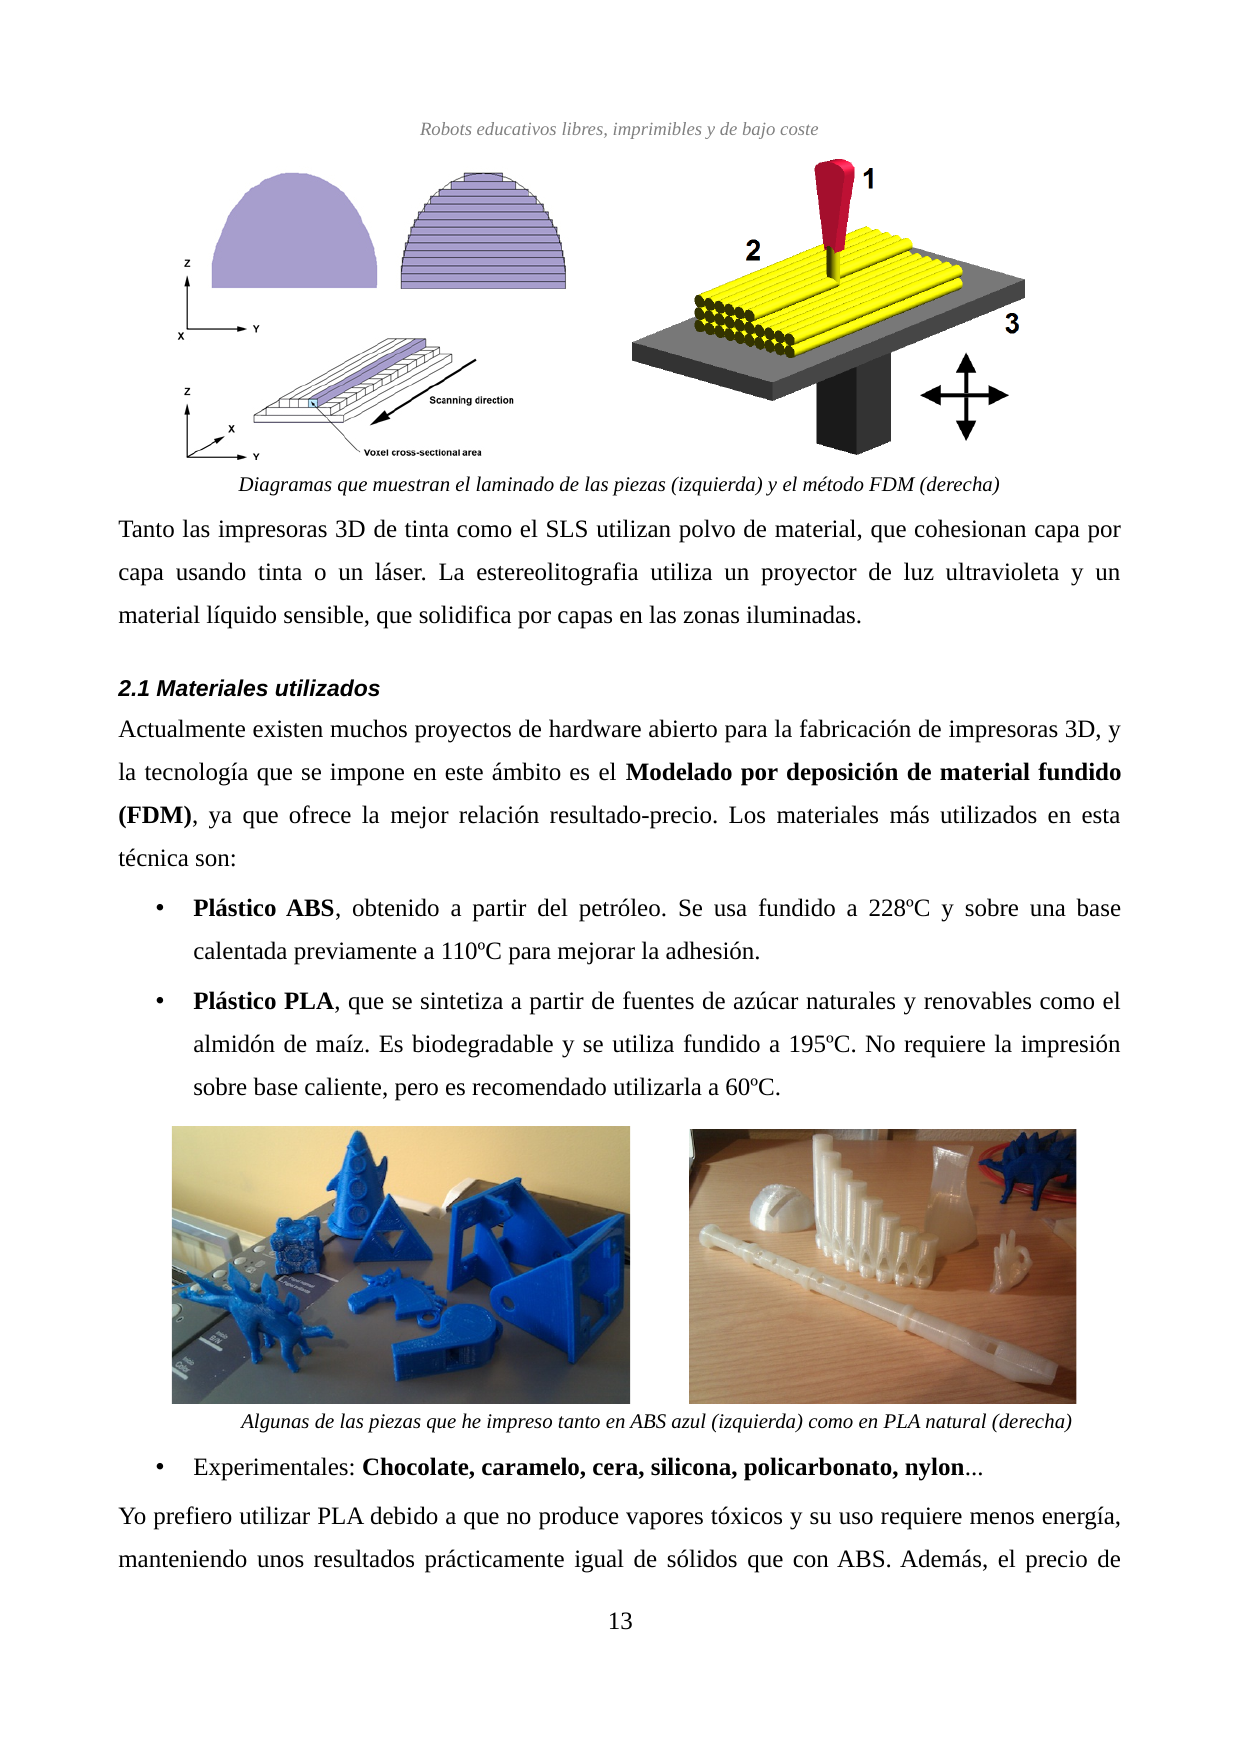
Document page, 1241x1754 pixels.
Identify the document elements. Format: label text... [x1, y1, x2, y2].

text Diagramas que muestran el laminado de las piezas (izquierda) y el método FDM (derecha) [118, 169, 1122, 496]
list Algunas de las piezas que he impreso tanto en ABS azul (izquierda) como en PLA natural (derecha) [156, 1122, 1122, 1433]
picture [689, 1129, 1077, 1404]
picture [171, 1126, 630, 1404]
list Plástico ABS, obtenido a partir del petróleo. Se usa fundido a 228ºC y sobre una base calentada previamente a 110ºC para mejorar la adhesión. [156, 893, 1122, 965]
picture [161, 166, 573, 460]
list Plástico PLA, que se sintetiza a partir de fuentes de azúcar naturales y renovables como el almidón de maíz. Es biodegradable y se utiliza fundido a 195ºC. No requiere la impresión sobre base caliente, pero es recomendado utilizarla a 60ºC. [156, 986, 1122, 1101]
picture [627, 155, 1034, 462]
list Experimentales: Chocolate, caramelo, cera, silicona, policarbonato, nylon... [156, 1452, 1122, 1481]
text Actualmente existen muchos proyectos de hardware abierto para la fabricación de impresoras 3D, y la tecnología que se impone en este ámbito es el Modelado por deposición de material fundido (FDM), ya que ofrece la mejor relación resultado-precio. Los materiales más utilizados en esta técnica son: [118, 714, 1122, 872]
subtitle 2.1 Materiales utilizados [118, 675, 1122, 702]
text Yo prefiero utilizar PLA debido a que no produce vapores tóxicos y su uso requiere menos energía, manteniendo unos resultados prácticamente igual de sólidos que con ABS. Además, el precio de [118, 1501, 1122, 1573]
text Tanto las impresoras 3D de tinta como el SLS utilizan polvo de material, que cohesionan capa por capa usando tinta o un láser. La estereolitografia utiliza un proyector de luz ultravioleta y un material líquido sensible, que solidifica por capas en las zonas iluminadas. [118, 514, 1122, 629]
